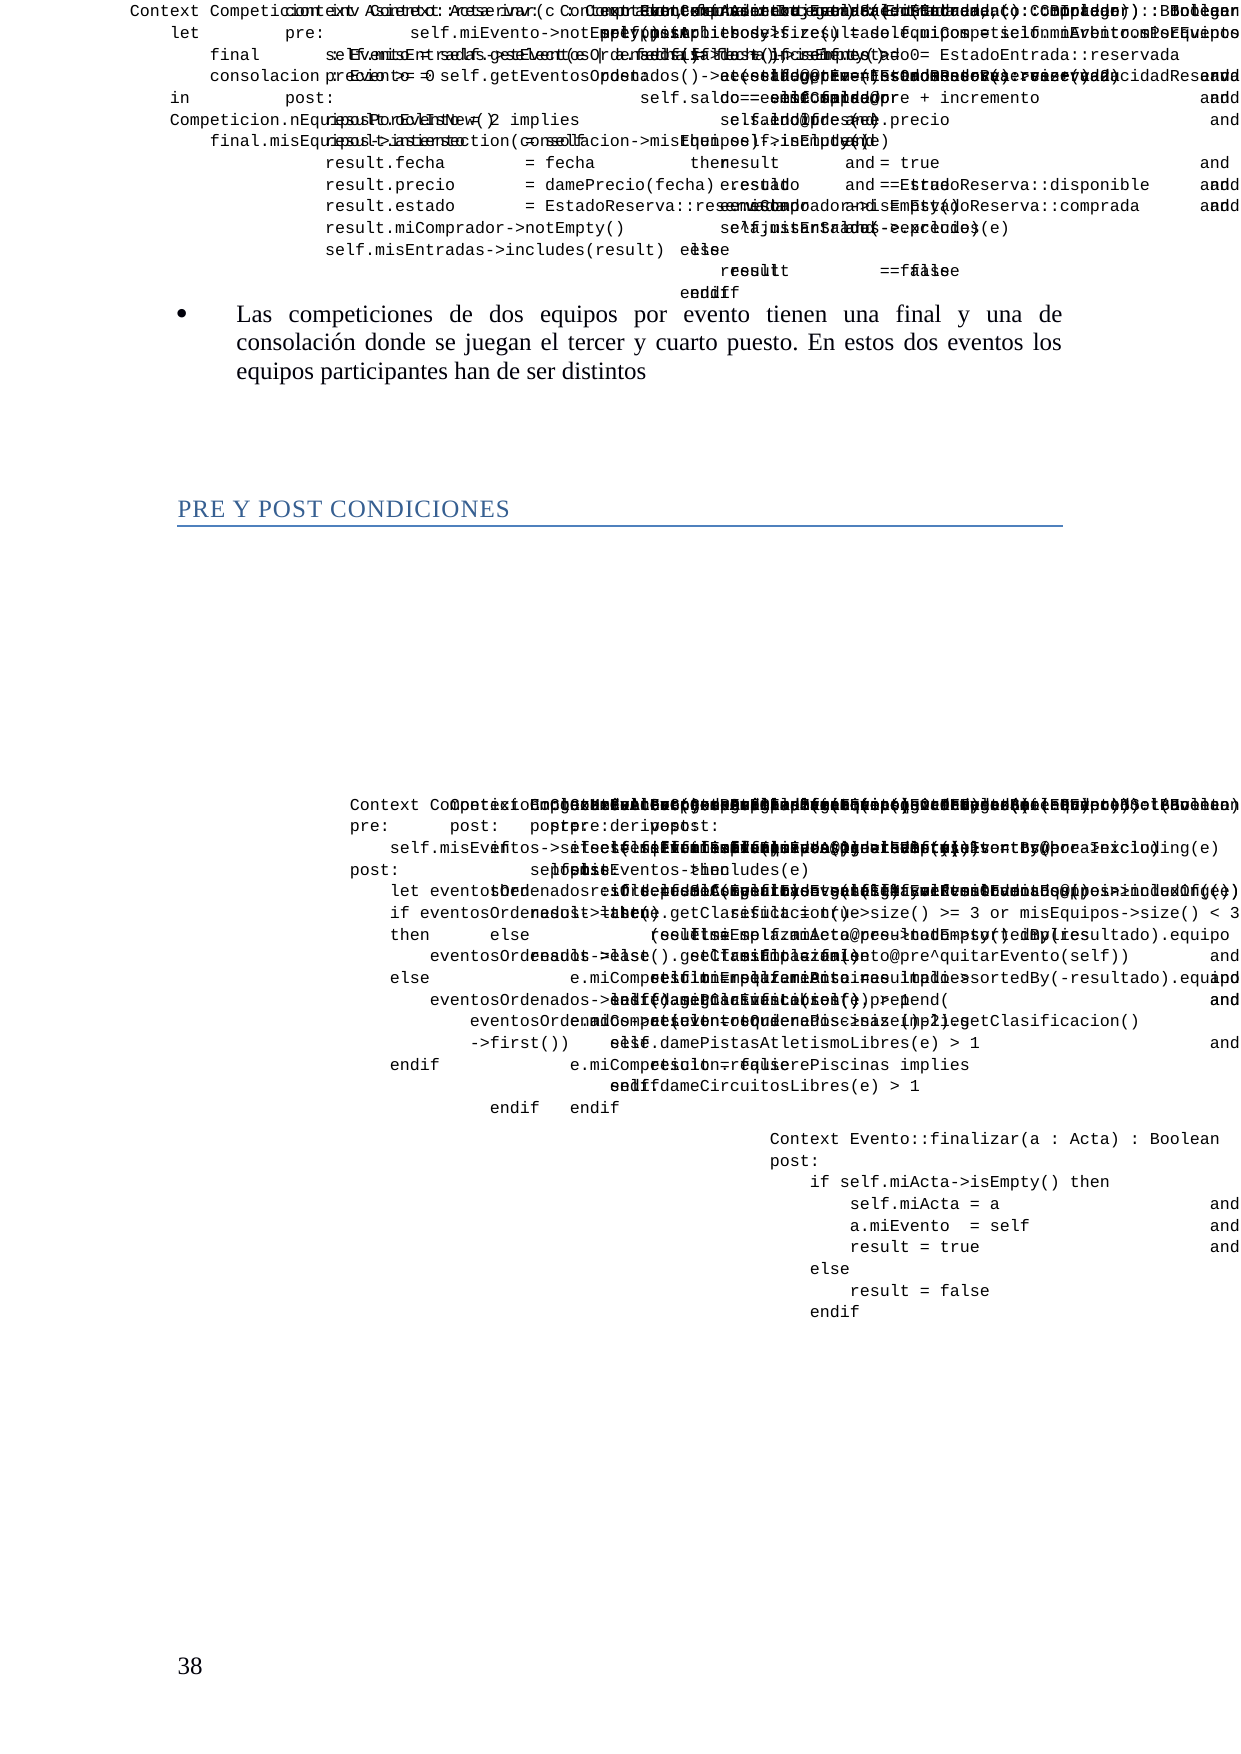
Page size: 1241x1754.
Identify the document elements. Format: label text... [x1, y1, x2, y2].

list Las competiciones de dos equipos por evento tienen una final y una de consolación donde se juegan el tercer y cuarto puesto. En estos dos eventos los equipos participantes han de ser distintos [177, 148, 1063, 385]
subtitle PRE Y POST CONDICIONES [177, 494, 1063, 525]
